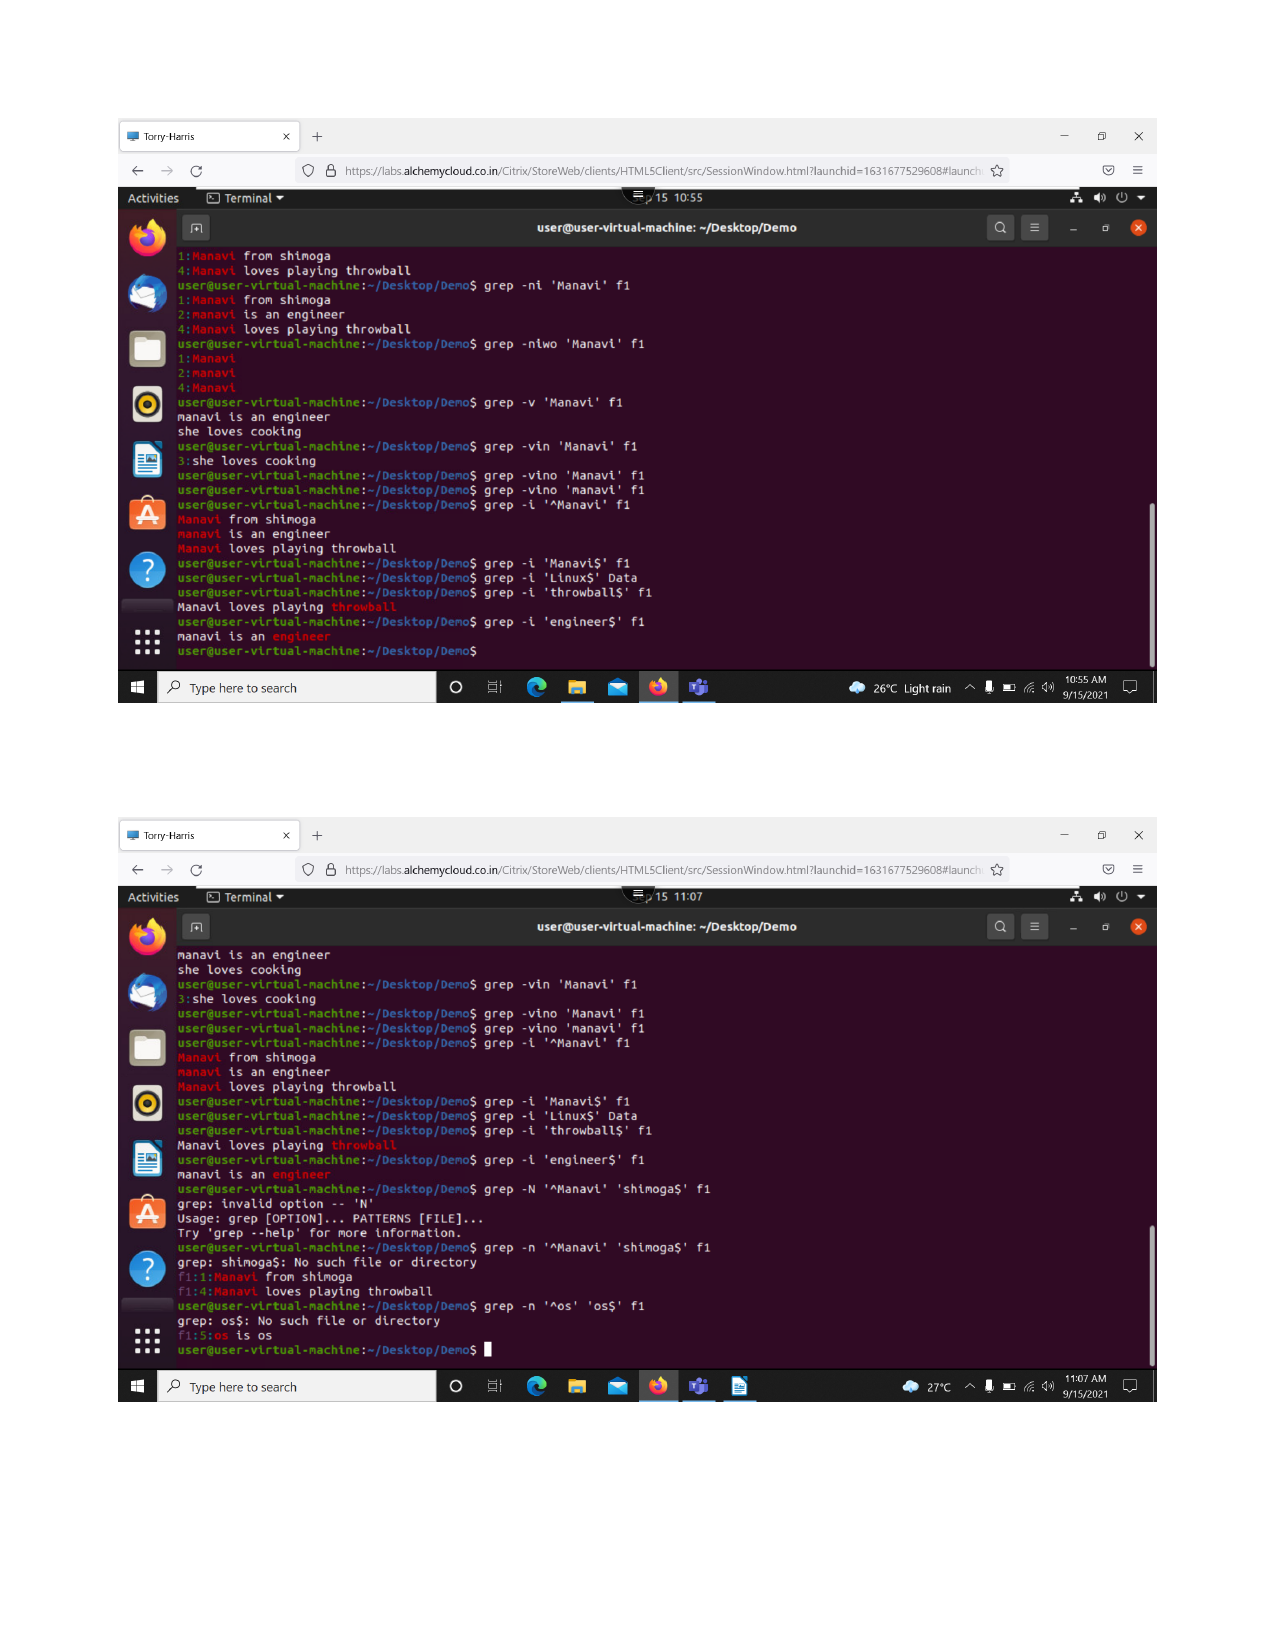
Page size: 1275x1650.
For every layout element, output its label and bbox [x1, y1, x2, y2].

picture [118, 118, 1157, 703]
picture [118, 817, 1157, 1402]
